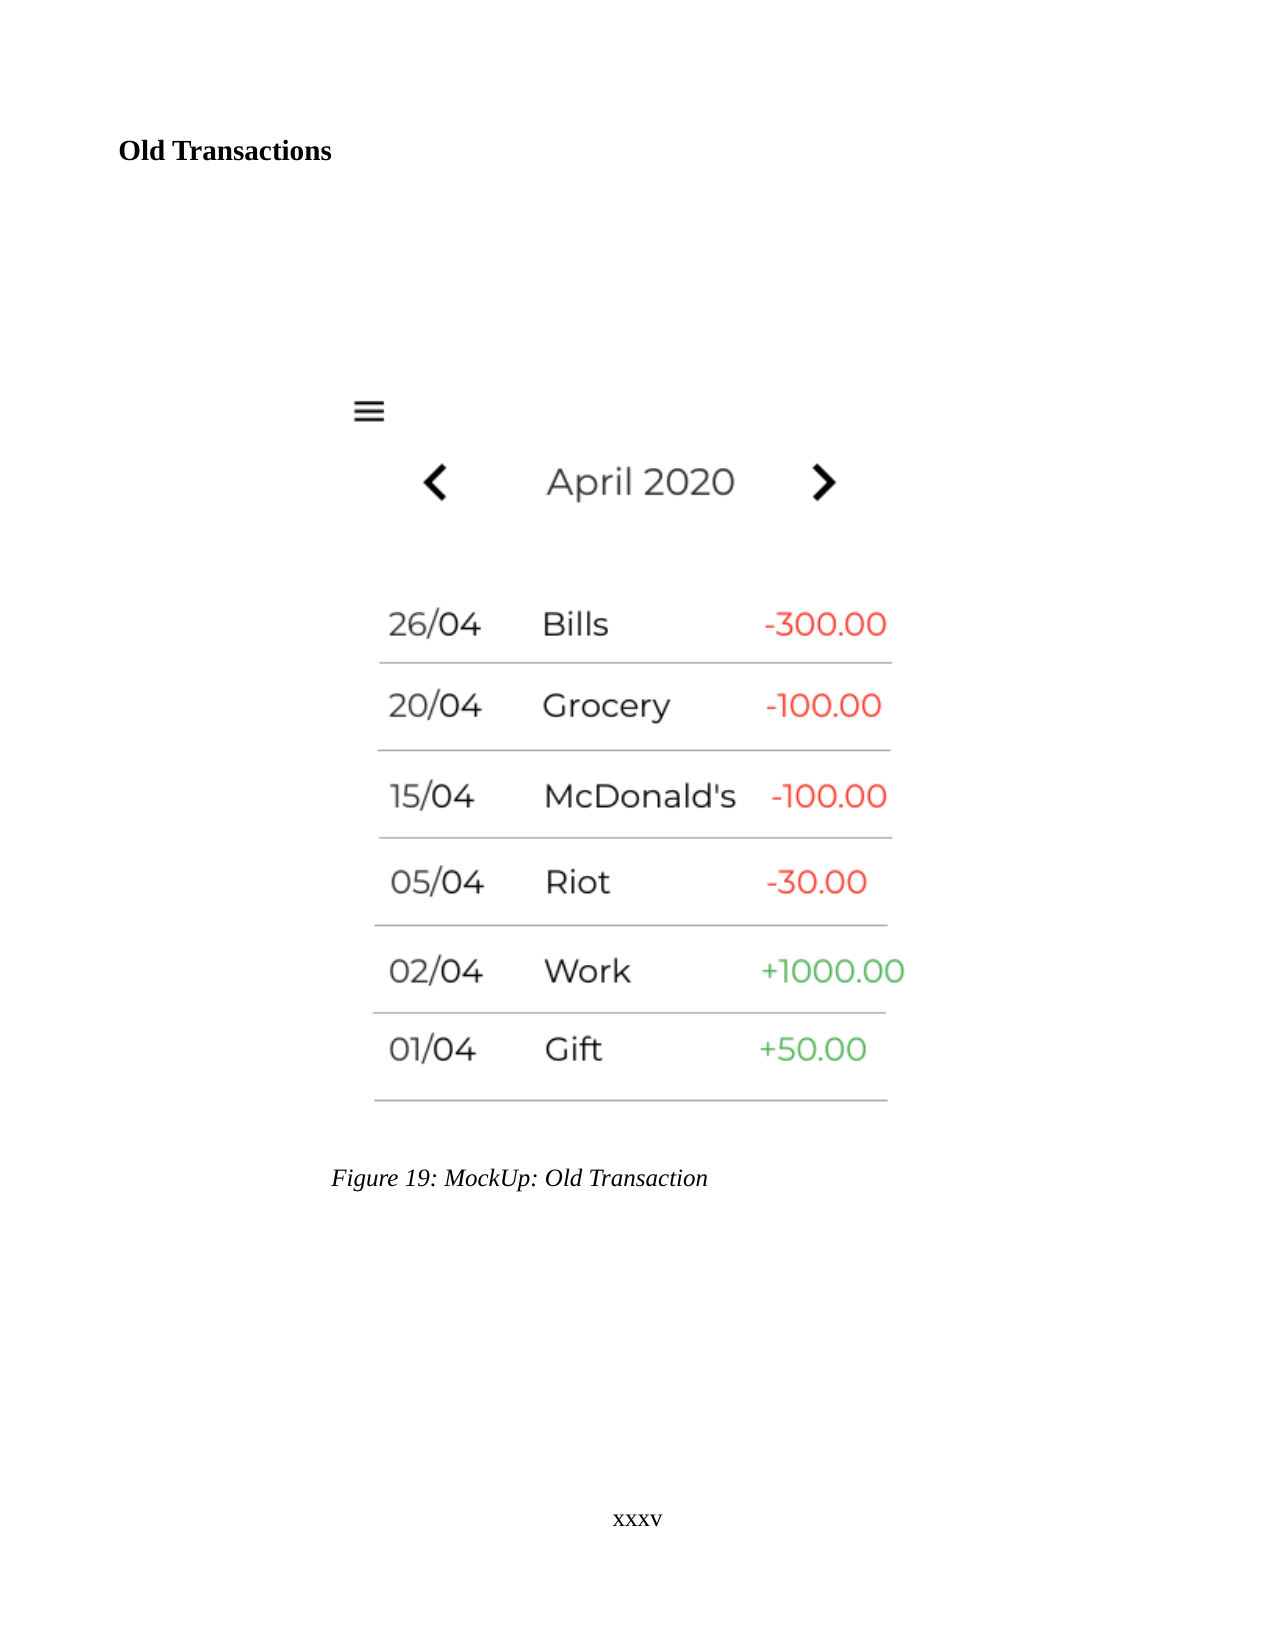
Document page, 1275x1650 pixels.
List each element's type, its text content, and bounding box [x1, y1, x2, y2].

text Figure 19: MockUp: Old Transaction [331, 1164, 941, 1192]
subtitle [331, 330, 941, 342]
subtitle Old Transactions [118, 133, 1157, 166]
picture [331, 342, 941, 1164]
